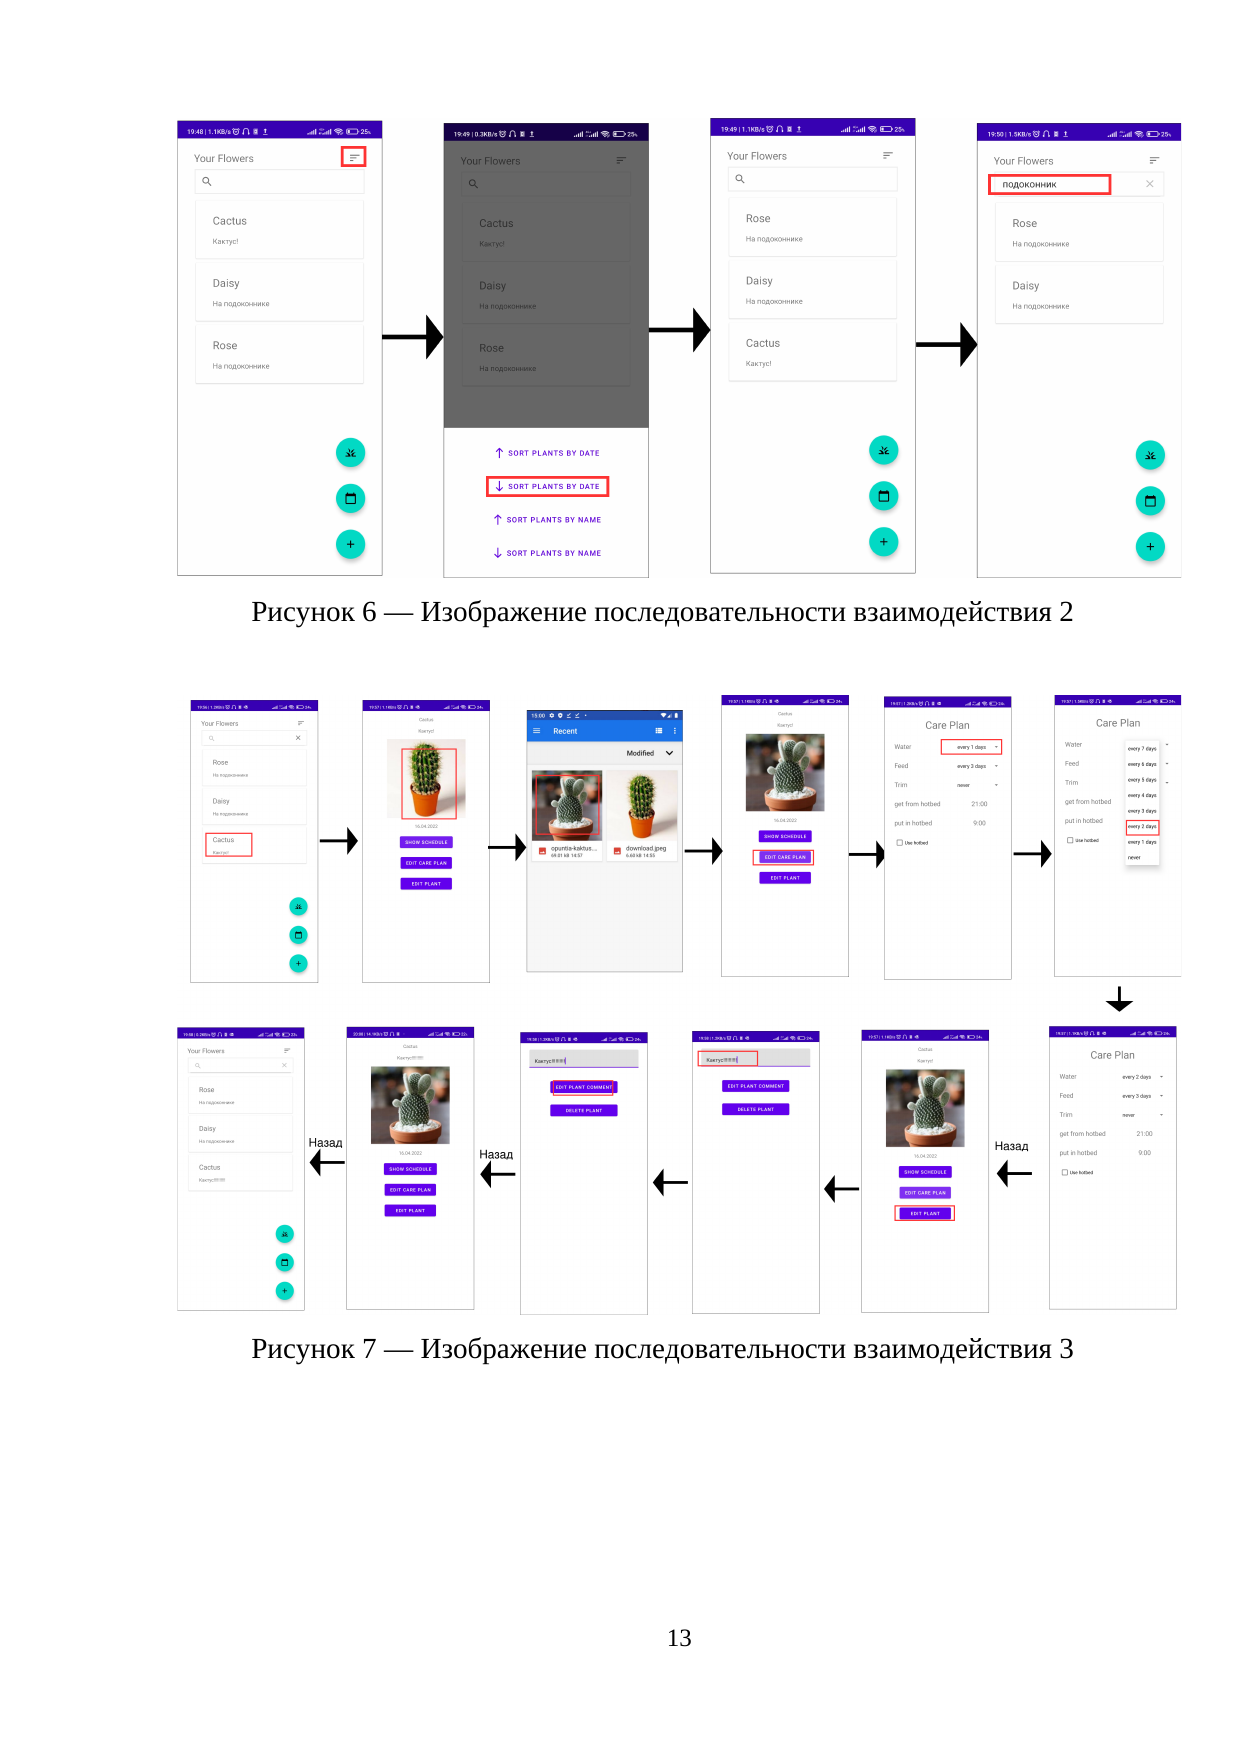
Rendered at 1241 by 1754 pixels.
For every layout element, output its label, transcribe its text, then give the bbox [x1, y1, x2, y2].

picture [177, 118, 1182, 578]
text Рисунок 7 — Изображение последовательности взаимодействия 3 [177, 1315, 1181, 1365]
picture [177, 695, 1182, 1315]
text Рисунок 6 — Изображение последовательности взаимодействия 2 [177, 578, 1181, 628]
